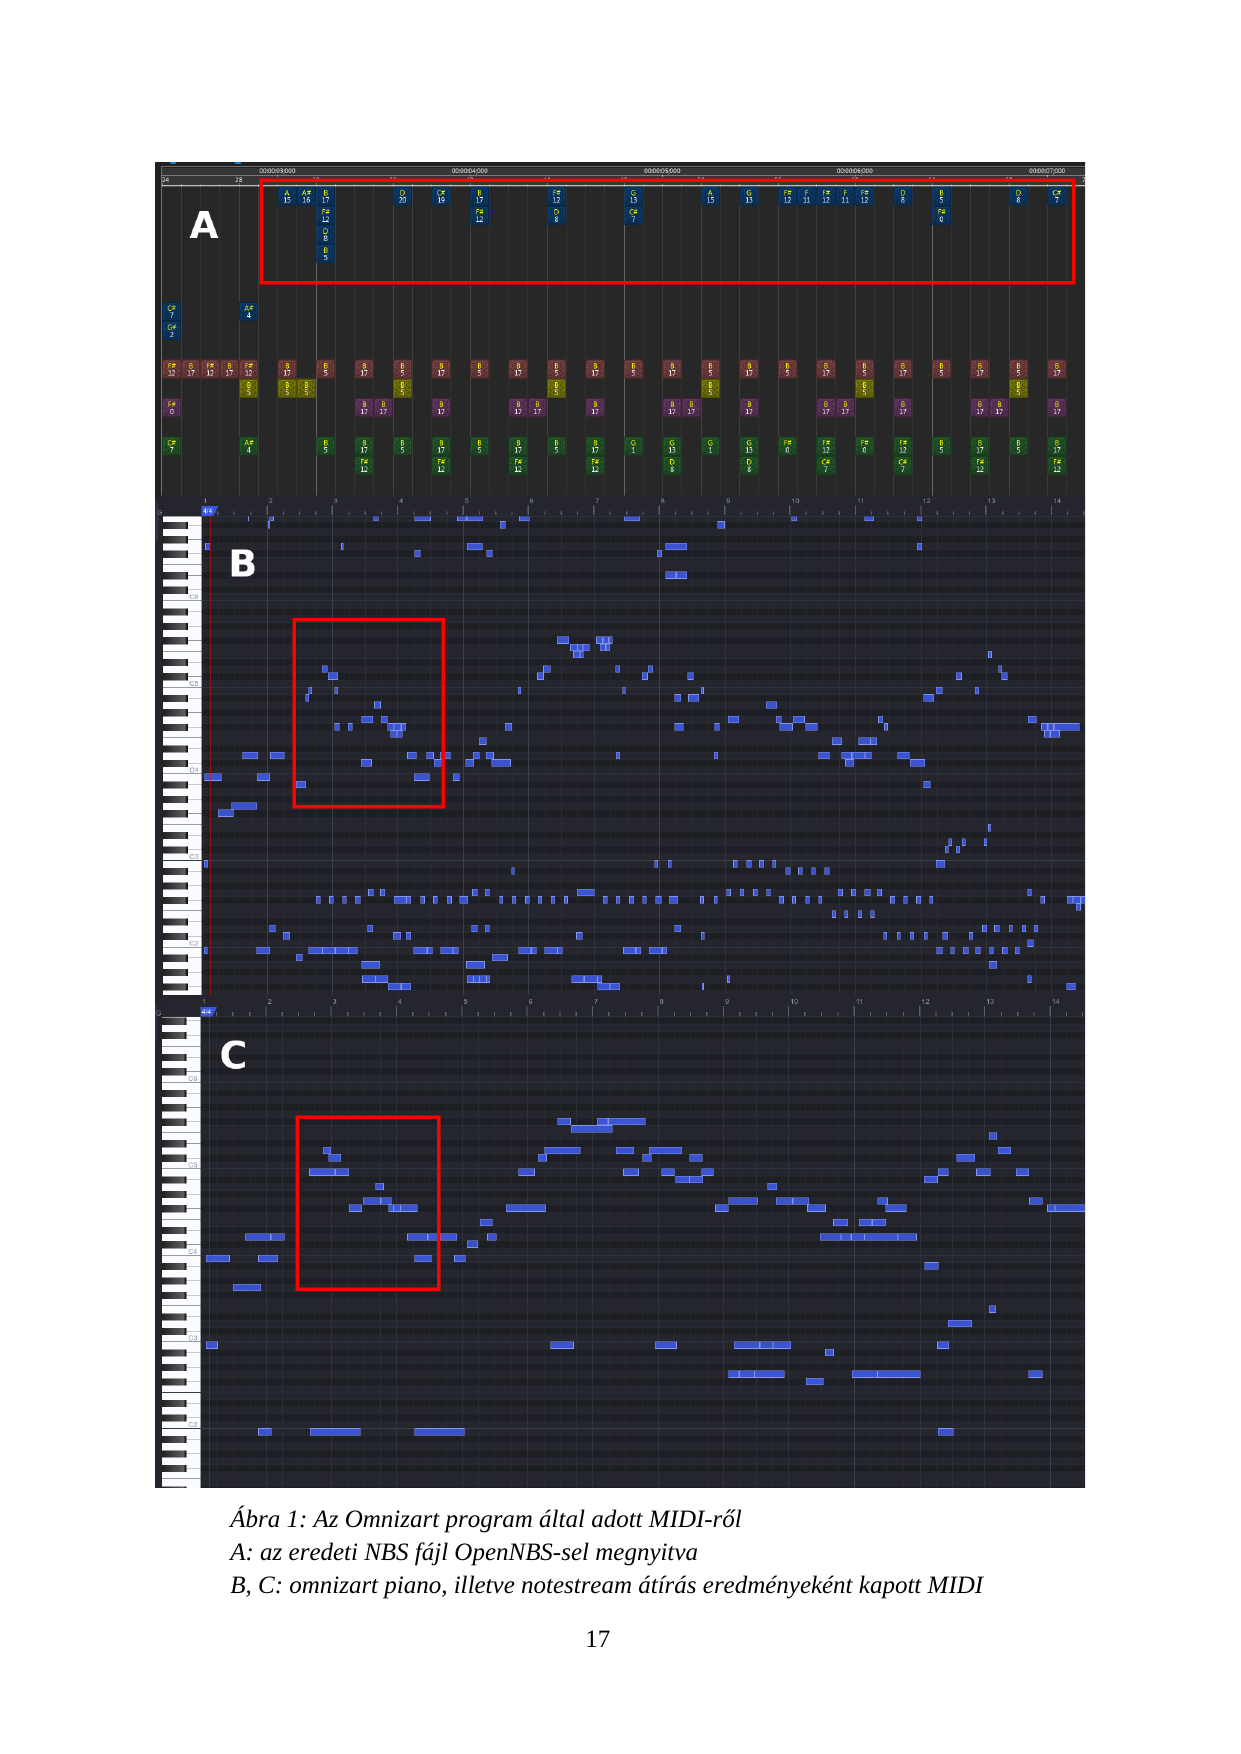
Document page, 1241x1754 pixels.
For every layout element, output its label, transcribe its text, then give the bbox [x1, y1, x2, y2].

picture [155, 162, 1085, 1488]
text Ábra 1: Az Omnizart program által adott MIDI-ről A: az eredeti NBS fájl OpenNBS-sel megnyitva B, C: omnizart piano, illetve notestream átírás eredményeként kapott MIDI [155, 1488, 1085, 1599]
